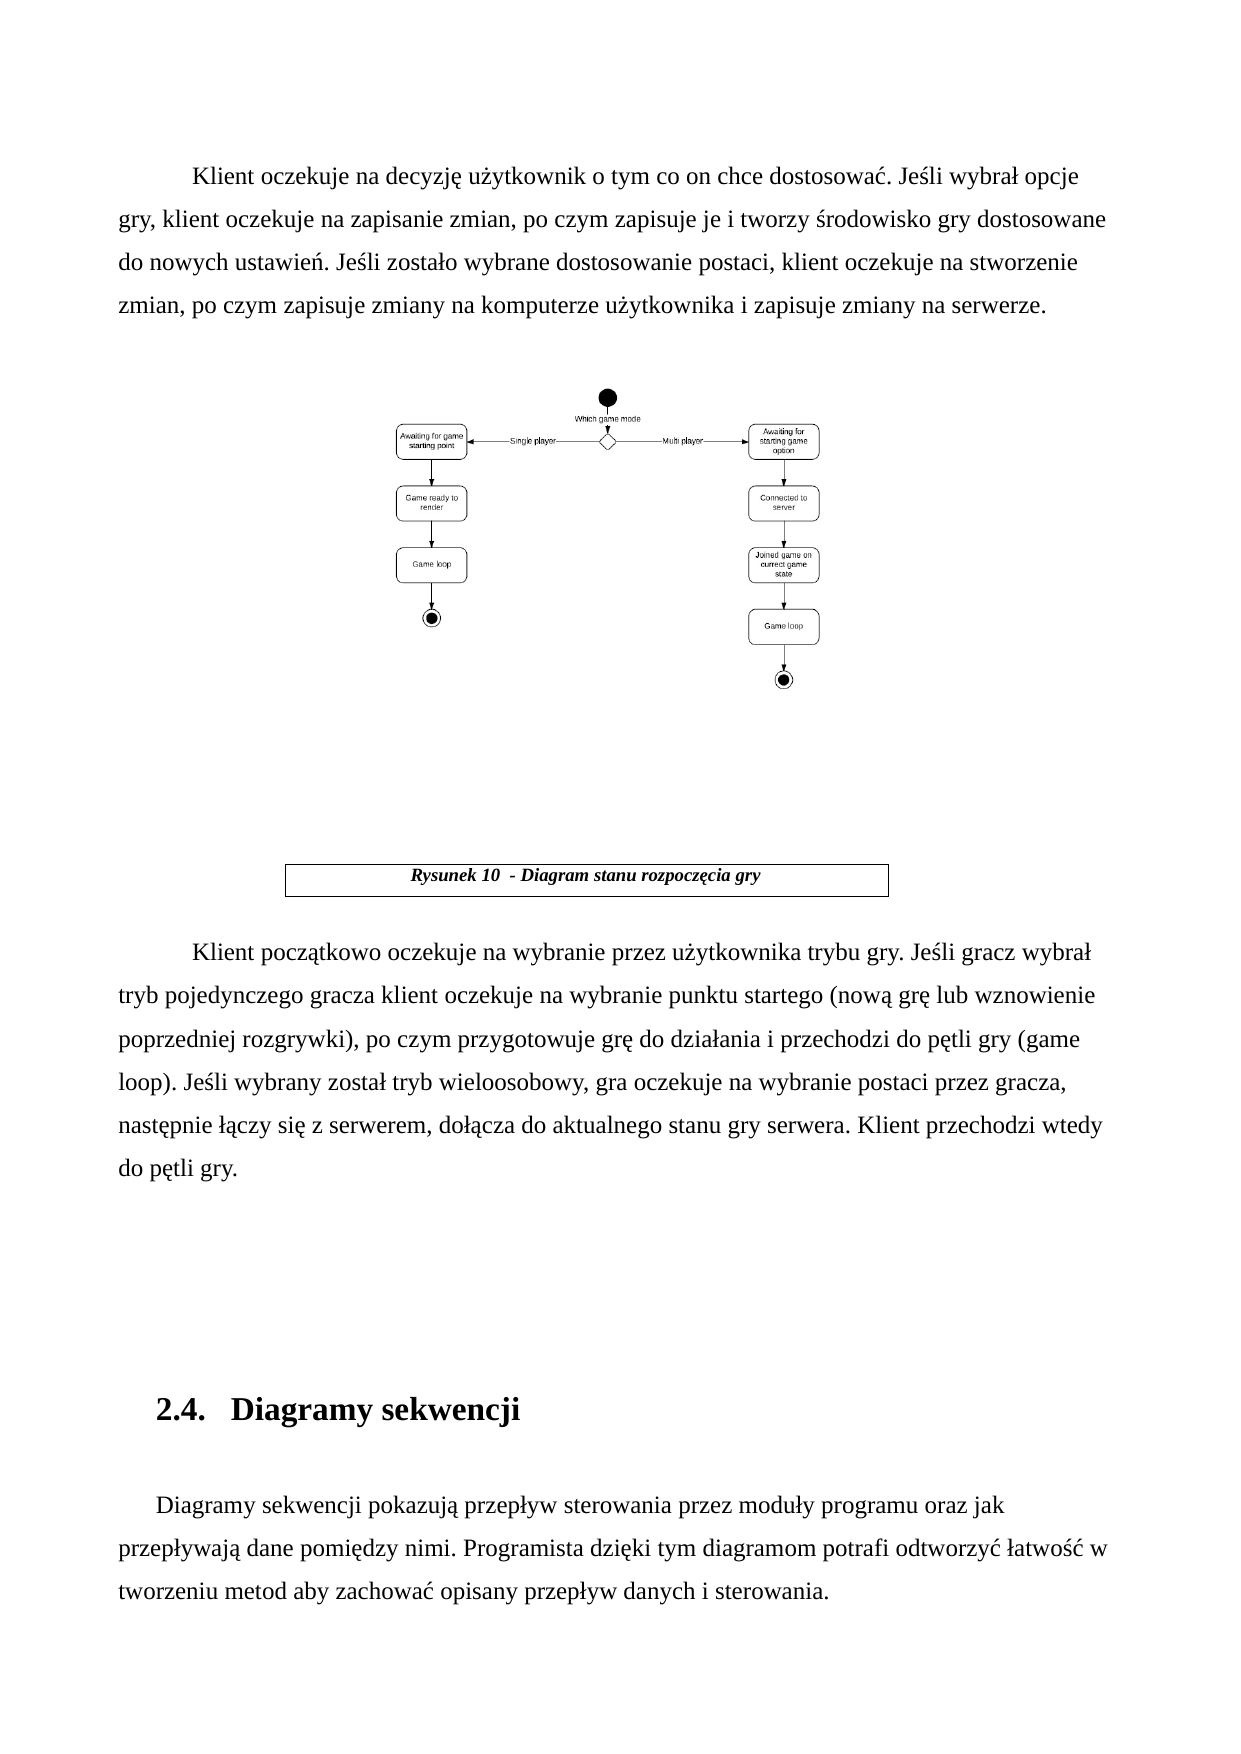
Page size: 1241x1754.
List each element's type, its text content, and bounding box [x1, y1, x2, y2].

subtitle Diagramy sekwencji [156, 1389, 1122, 1428]
text Rysunek 10 - Diagram stanu rozpoczęcia gry [286, 865, 888, 885]
text Klient początkowo oczekuje na wybranie przez użytkownika trybu gry. Jeśli gracz wybrał tryb pojedynczego gracza klient oczekuje na wybranie punktu startego (nową grę lub wznowienie poprzedniej rozgrywki), po czym przygotowuje grę do działania i przechodzi do pętli gry (game loop). Jeśli wybrany został tryb wieloosobowy, gra oczekuje na wybranie postaci przez gracza, następnie łączy się z serwerem, dołącza do aktualnego stanu gry serwera. Klient przechodzi wtedy do pętli gry. [118, 937, 1122, 1182]
text Diagramy sekwencji pokazują przepływ sterowania przez moduły programu oraz jak przepływają dane pomiędzy nimi. Programista dzięki tym diagramom potrafi odtworzyć łatwość w tworzeniu metod aby zachować opisany przepływ danych i sterowania. [118, 1490, 1122, 1605]
text Klient oczekuje na decyzję użytkownik o tym co on chce dostosować. Jeśli wybrał opcje gry, klient oczekuje na zapisanie zmian, po czym zapisuje je i tworzy środowisko gry dostosowane do nowych ustawień. Jeśli zostało wybrane dostosowanie postaci, klient oczekuje na stworzenie zmian, po czym zapisuje zmiany na komputerze użytkownika i zapisuje zmiany na serwerze. [118, 161, 1122, 319]
picture [378, 355, 837, 695]
